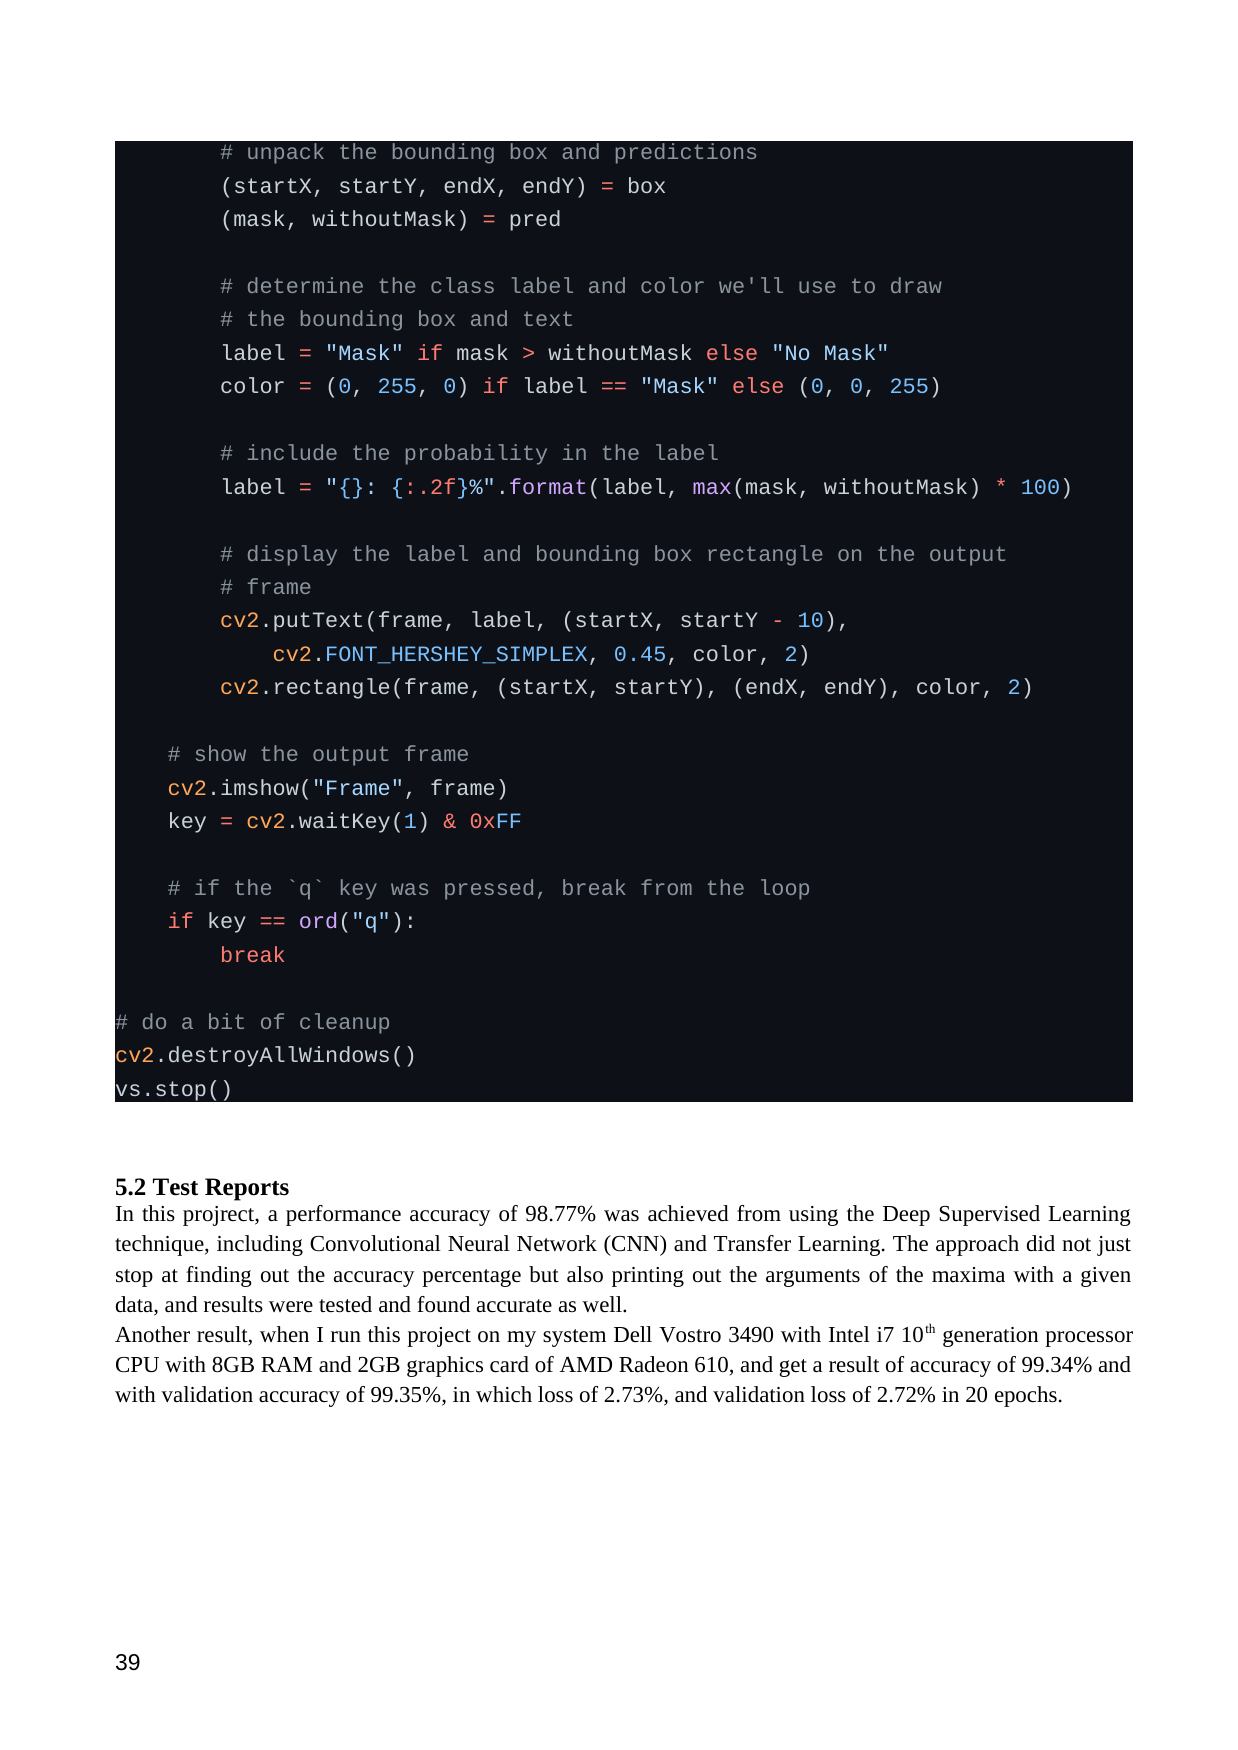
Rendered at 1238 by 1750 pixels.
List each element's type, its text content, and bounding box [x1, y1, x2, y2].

subtitle 5.2 Test Reports [115, 1172, 1133, 1200]
text # include the probability in the label [115, 442, 1133, 467]
text cv2.destroyAllWindows() [115, 1044, 1133, 1069]
text # if the `q` key was pressed, break from the loop [115, 877, 1133, 902]
text cv2.FONT_HERSHEY_SIMPLEX, 0.45, color, 2) [115, 643, 1133, 668]
text (mask, withoutMask) = pred [115, 208, 1133, 233]
text # do a bit of cleanup [115, 1011, 1133, 1036]
text Another result, when I run this project on my system Dell Vostro 3490 with Intel i7 10th generation processor CPU with 8GB RAM and 2GB graphics card of AMD Radeon 610, and get a result of accuracy of 99.34% and with validation accuracy of 99.35%, in which loss of 2.73%, and validation loss of 2.72% in 20 epochs. [115, 1321, 1133, 1408]
text # frame [115, 576, 1133, 601]
text key = cv2.waitKey(1) & 0xFF [115, 810, 1133, 835]
text label = "Mask" if mask > withoutMask else "No Mask" [115, 342, 1133, 367]
text cv2.putText(frame, label, (startX, startY - 10), [115, 609, 1133, 634]
text cv2.rectangle(frame, (startX, startY), (endX, endY), color, 2) [115, 676, 1133, 701]
text if key == ord("q"): [115, 911, 1133, 935]
text In this projrect, a performance accuracy of 98.77% was achieved from using the Deep Supervised Learning technique, including Convolutional Neural Network (CNN) and Transfer Learning. The approach did not just stop at finding out the accuracy percentage but also printing out the arguments of the maxima with a given data, and results were tested and found accurate as well. [115, 1200, 1133, 1317]
text break [115, 944, 1133, 969]
text # display the label and bounding box rectangle on the output [115, 543, 1133, 567]
text label = "{}: {:.2f}%".format(label, max(mask, withoutMask) * 100) [115, 476, 1133, 501]
text # determine the class label and color we'll use to draw [115, 275, 1133, 300]
text color = (0, 255, 0) if label == "Mask" else (0, 0, 255) [115, 376, 1133, 400]
text vs.stop() [115, 1078, 1133, 1102]
text # the bounding box and text [115, 309, 1133, 333]
text # show the output frame [115, 743, 1133, 768]
text (startX, startY, endX, endY) = box [115, 175, 1133, 200]
text # unpack the bounding box and predictions [115, 141, 1133, 166]
text cv2.imshow("Frame", frame) [115, 777, 1133, 802]
